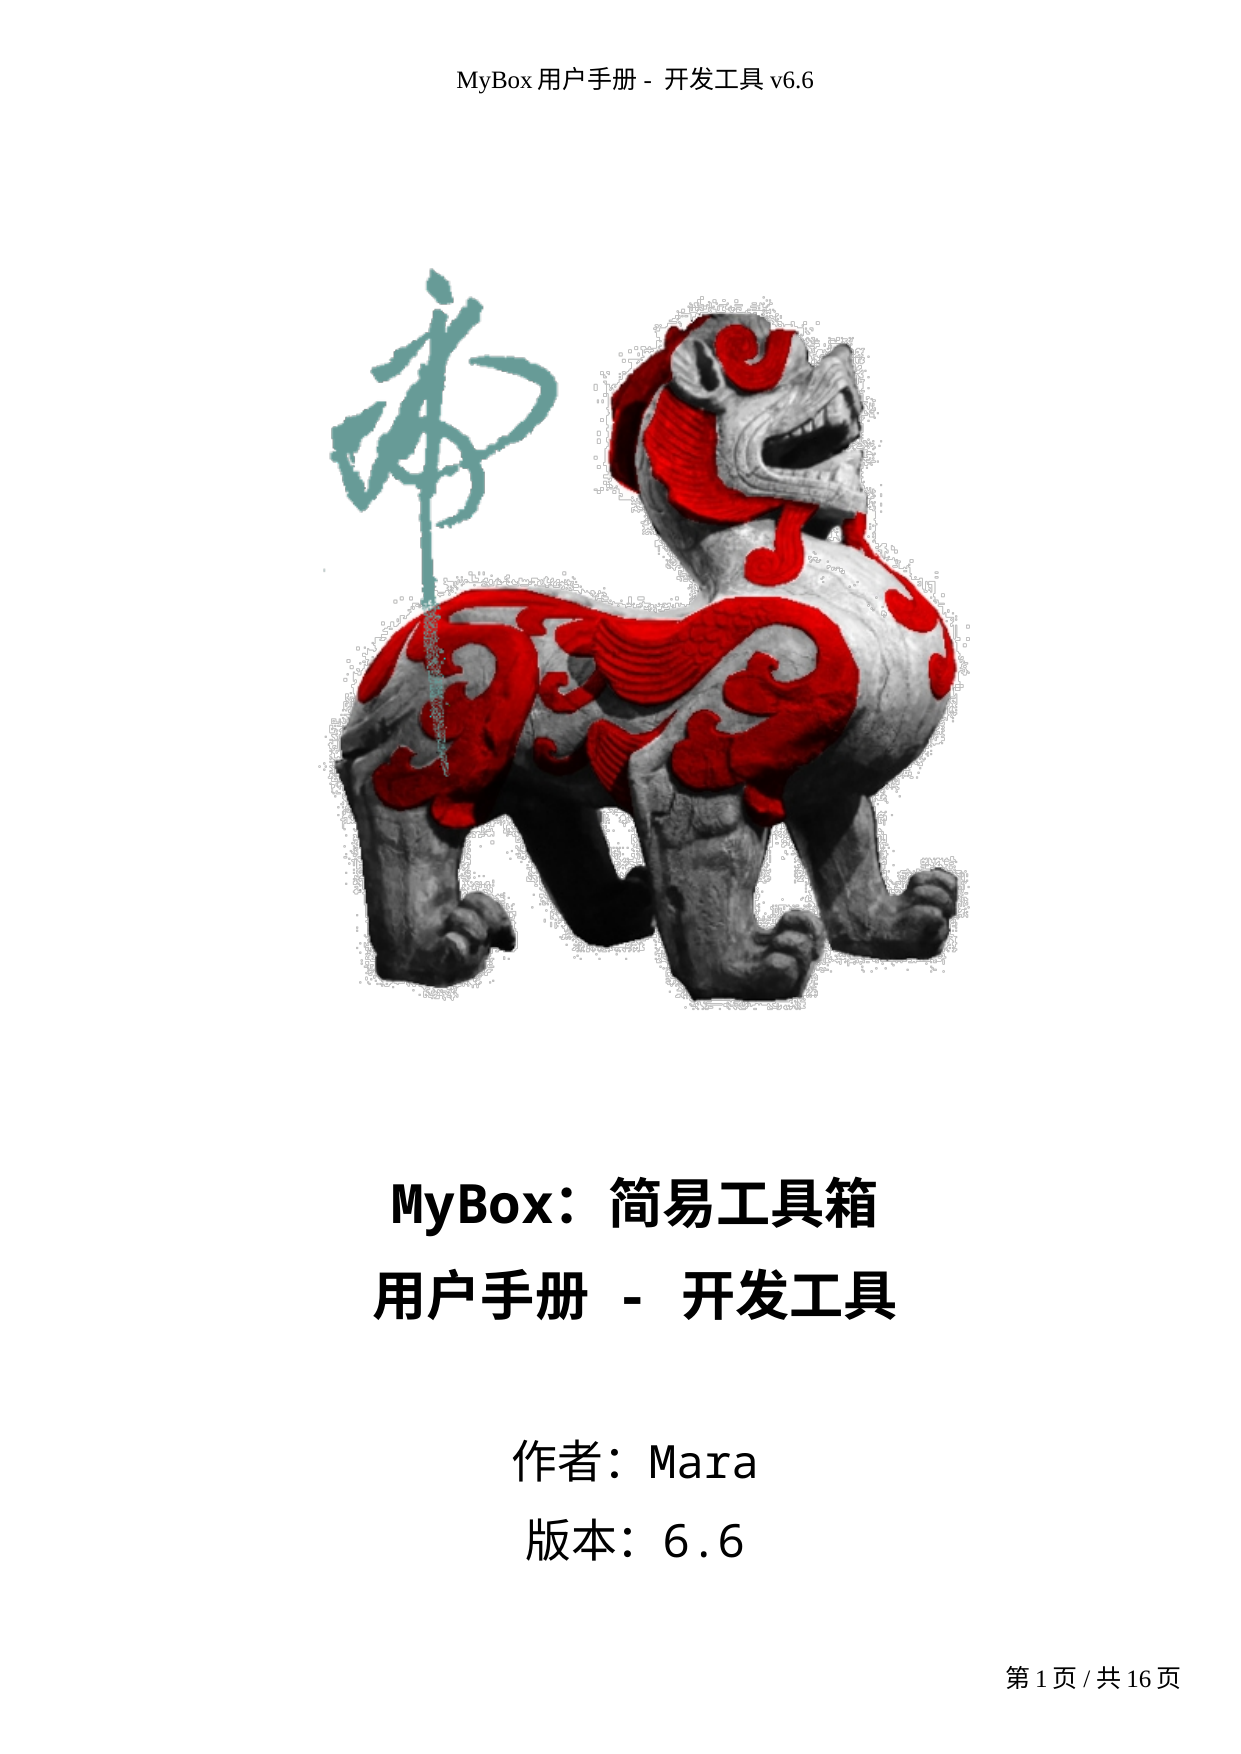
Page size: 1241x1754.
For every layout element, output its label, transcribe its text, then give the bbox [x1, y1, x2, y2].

subtitle MyBox：简易工具箱 [88, 1161, 1181, 1239]
text 作者：Mara [88, 1426, 1181, 1492]
picture [244, 239, 1026, 1021]
text 版本：6.6 [88, 1505, 1181, 1571]
text 用户手册 - 开发工具 [88, 1252, 1181, 1331]
